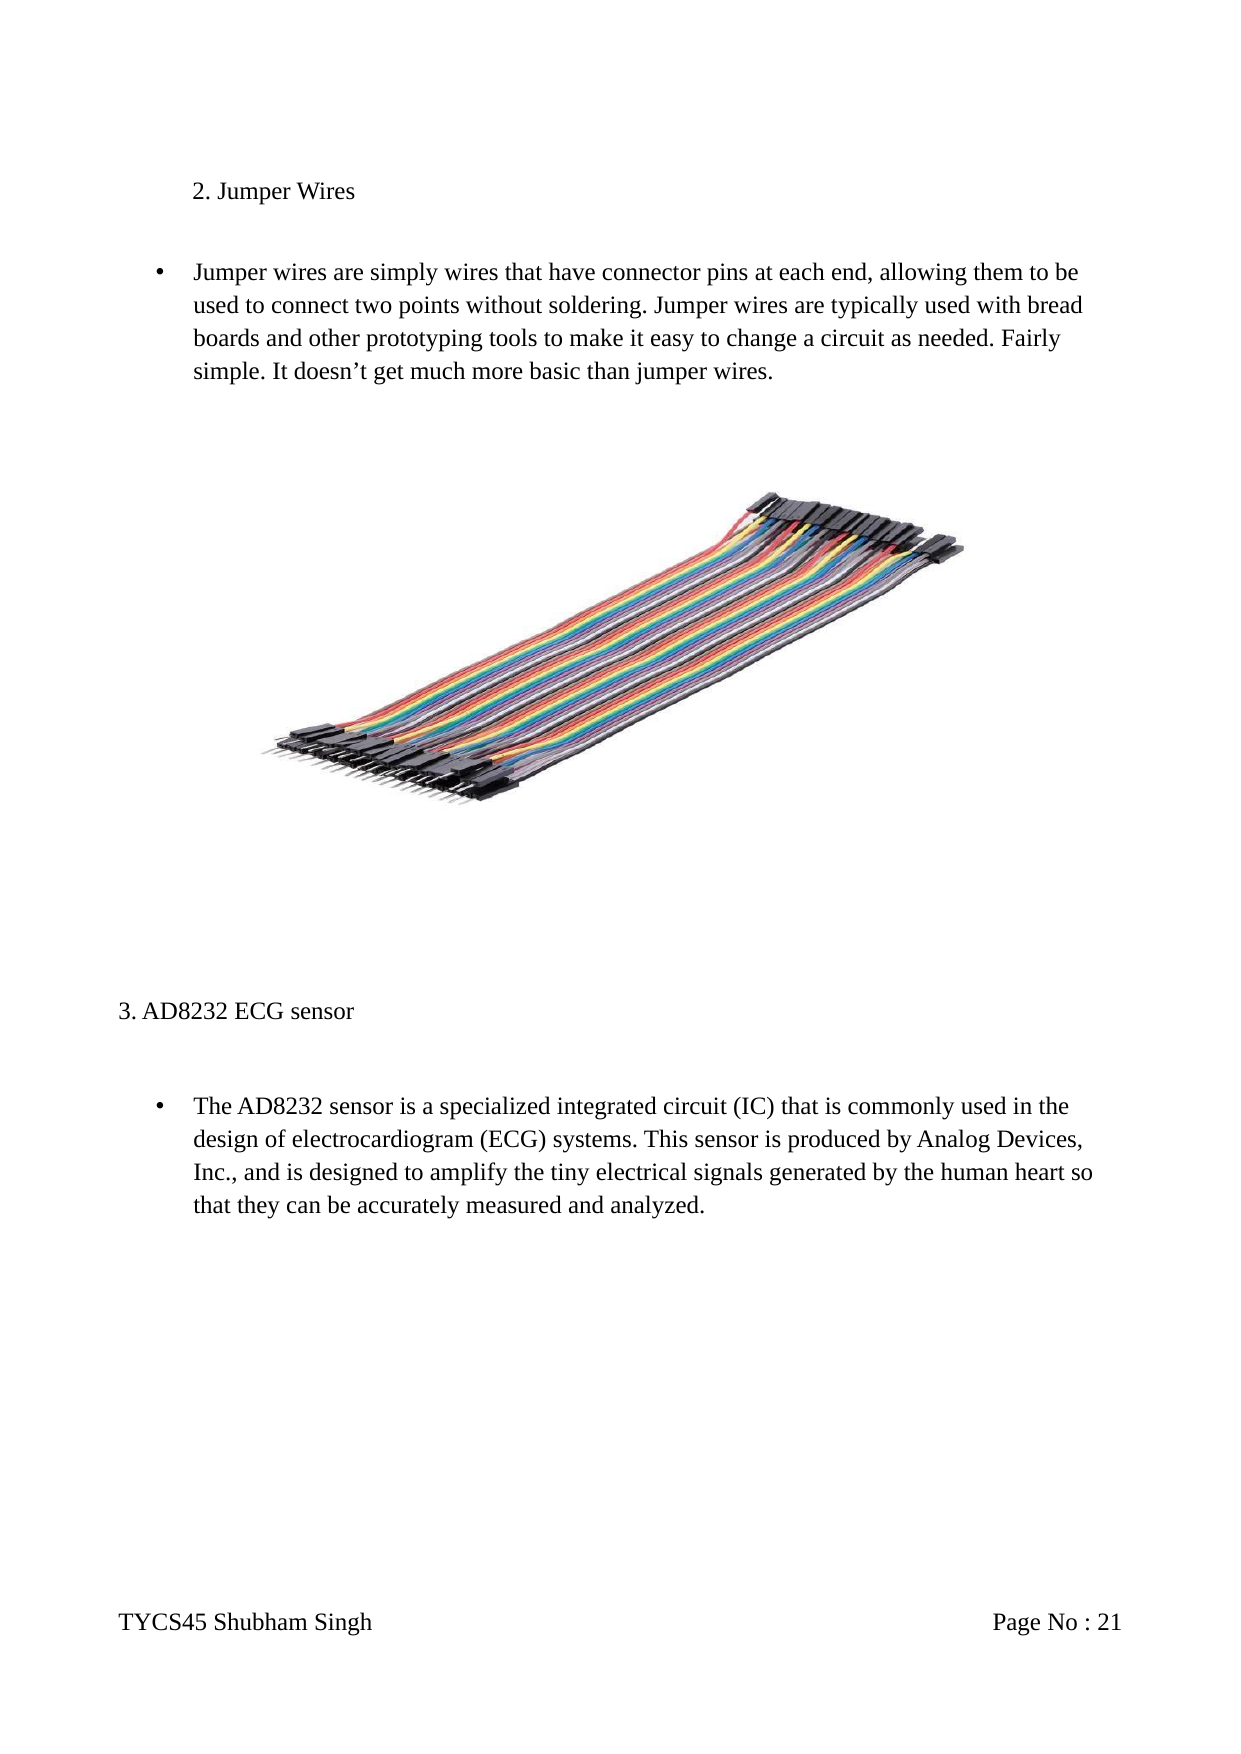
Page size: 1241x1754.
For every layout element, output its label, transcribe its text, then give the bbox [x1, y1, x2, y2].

picture [198, 436, 1043, 897]
text 2. Jumper Wires [118, 176, 1122, 205]
list The AD8232 sensor is a specialized integrated circuit (IC) that is commonly used in the design of electrocardiogram (ECG) systems. This sensor is produced by Analog Devices, Inc., and is designed to amplify the tiny electrical signals generated by the human heart so that they can be accurately measured and analyzed. [156, 1091, 1122, 1219]
text 3. AD8232 ECG sensor [118, 996, 1122, 1025]
list Jumper wires are simply wires that have connector pins at each end, allowing them to be used to connect two points without soldering. Jumper wires are typically used with bread boards and other prototyping tools to make it easy to change a circuit as needed. Fairly simple. It doesn’t get much more basic than jumper wires. [156, 257, 1122, 385]
